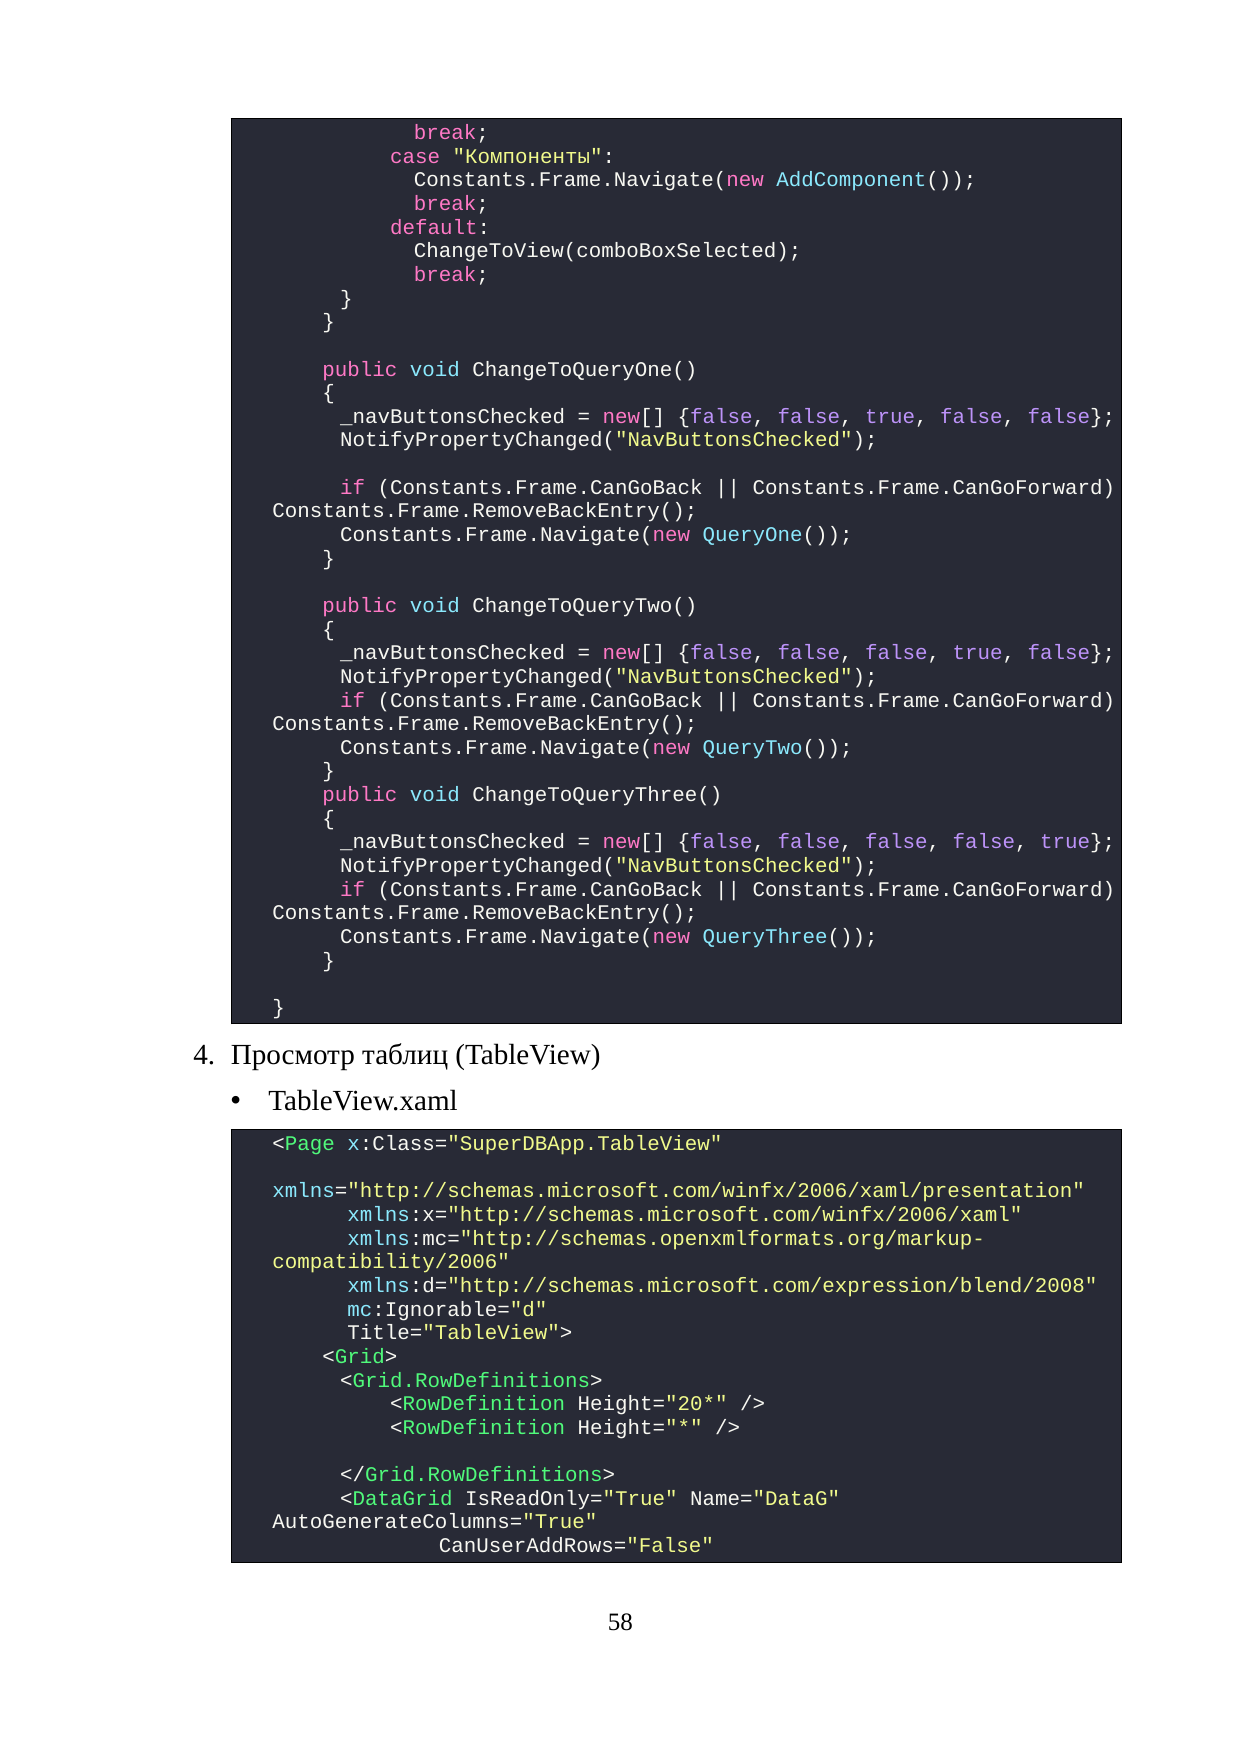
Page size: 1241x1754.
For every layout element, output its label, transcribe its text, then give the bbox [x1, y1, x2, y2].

list Constants.Frame.Navigate(new QueryThree()); [232, 922, 1121, 946]
list _navButtonsChecked = new[] {false, false, false, true, false}; [232, 638, 1121, 662]
list } [232, 284, 1121, 307]
list xmlns:x="http://schemas.microsoft.com/winfx/2006/xaml" [232, 1200, 1121, 1224]
list } [232, 946, 1121, 969]
list xmlns:mc="http://schemas.openxmlformats.org/markup-compatibility/2006" [232, 1224, 1121, 1271]
list NotifyPropertyChanged("NavButtonsChecked"); [232, 426, 1121, 449]
list CanUserAddRows="False" [232, 1531, 1121, 1562]
list <Grid> [232, 1342, 1121, 1366]
list Просмотр таблиц (TableView) [193, 1037, 1122, 1071]
list xmlns="http://schemas.microsoft.com/winfx/2006/xaml/presentation" [232, 1153, 1121, 1200]
list public void ChangeToQueryTwo() [232, 591, 1121, 615]
list TableView.xaml [231, 1083, 1122, 1117]
list <Page x:Class="SuperDBApp.TableView" [232, 1130, 1121, 1153]
list NotifyPropertyChanged("NavButtonsChecked"); [232, 662, 1121, 686]
list <RowDefinition Height="*" /> [232, 1413, 1121, 1437]
list if (Constants.Frame.CanGoBack || Constants.Frame.CanGoForward) Constants.Frame.RemoveBackEntry(); [232, 473, 1121, 520]
list xmlns:d="http://schemas.microsoft.com/expression/blend/2008" [232, 1271, 1121, 1295]
list } [232, 757, 1121, 780]
list } [232, 307, 1121, 331]
list <RowDefinition Height="20*" /> [232, 1389, 1121, 1413]
list NotifyPropertyChanged("NavButtonsChecked"); [232, 851, 1121, 875]
list </Grid.RowDefinitions> [232, 1460, 1121, 1484]
list { [232, 378, 1121, 402]
list break; [232, 260, 1121, 284]
list Constants.Frame.Navigate(new QueryOne()); [232, 520, 1121, 544]
list <Grid.RowDefinitions> [232, 1366, 1121, 1389]
list _navButtonsChecked = new[] {false, false, true, false, false}; [232, 402, 1121, 426]
list if (Constants.Frame.CanGoBack || Constants.Frame.CanGoForward) Constants.Frame.RemoveBackEntry(); [232, 875, 1121, 922]
list case "Компоненты": [232, 142, 1121, 165]
list public void ChangeToQueryOne() [232, 354, 1121, 378]
list mc:Ignorable="d" [232, 1295, 1121, 1318]
list { [232, 615, 1121, 638]
list break; [232, 189, 1121, 213]
list _navButtonsChecked = new[] {false, false, false, false, true}; [232, 827, 1121, 851]
list ChangeToView(comboBoxSelected); [232, 236, 1121, 260]
list Constants.Frame.Navigate(new QueryTwo()); [232, 733, 1121, 757]
list } [232, 993, 1121, 1023]
list { [232, 804, 1121, 827]
list Constants.Frame.Navigate(new AddComponent()); [232, 165, 1121, 189]
list break; [232, 119, 1121, 142]
list } [232, 544, 1121, 567]
list public void ChangeToQueryThree() [232, 780, 1121, 804]
list <DataGrid IsReadOnly="True" Name="DataG" AutoGenerateColumns="True" [232, 1484, 1121, 1531]
list default: [232, 213, 1121, 236]
list if (Constants.Frame.CanGoBack || Constants.Frame.CanGoForward) Constants.Frame.RemoveBackEntry(); [232, 686, 1121, 733]
list Title="TableView"> [232, 1318, 1121, 1342]
